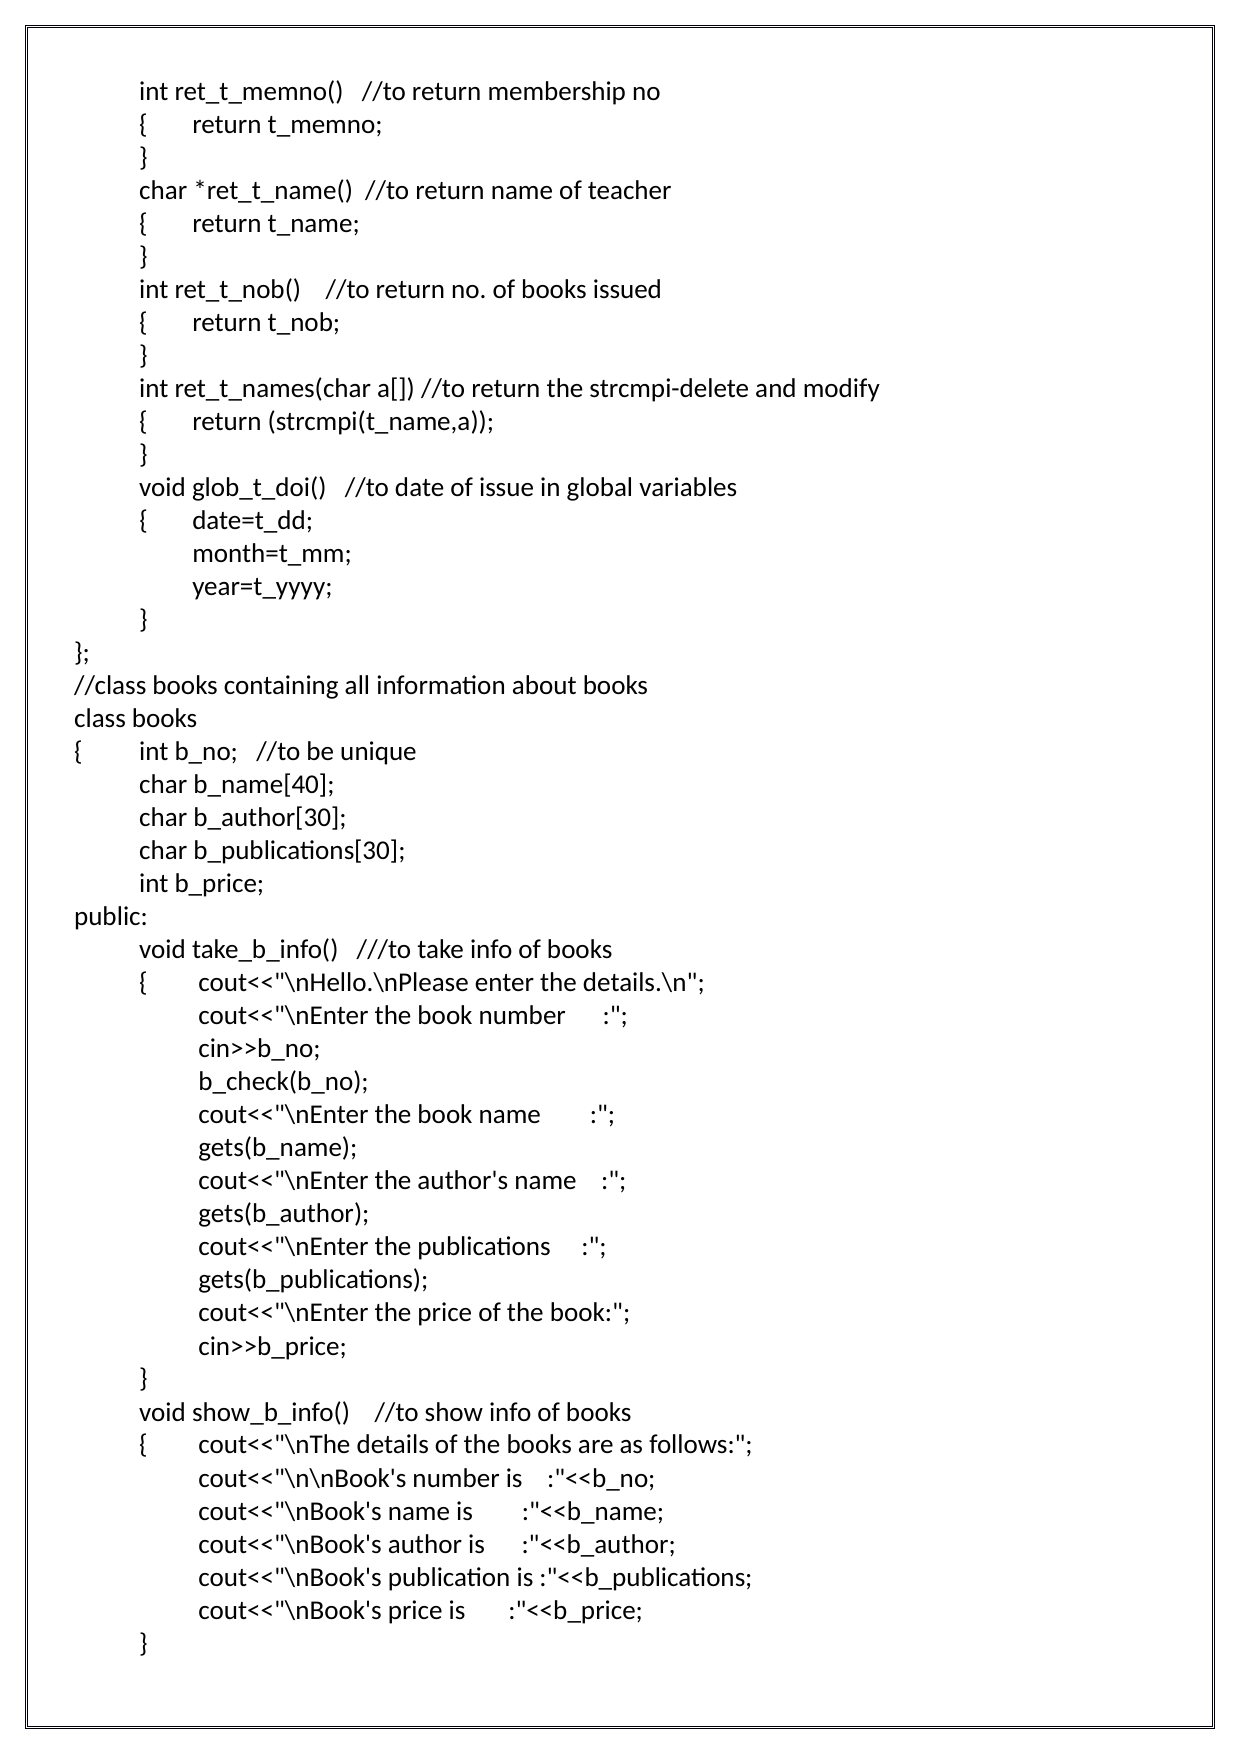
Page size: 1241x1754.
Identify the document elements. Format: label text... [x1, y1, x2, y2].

text int ret_t_nob() //to return no. of books issued [74, 272, 1181, 305]
text { date=t_dd; [74, 503, 1181, 536]
text { int b_no; //to be unique [74, 734, 1181, 767]
text void show_b_info() //to show info of books [74, 1395, 1181, 1428]
text int b_price; [74, 866, 1181, 899]
text int ret_t_names(char a[]) //to return the strcmpi-delete and modify [74, 371, 1181, 404]
text { return (strcmpi(t_name,a)); [74, 404, 1181, 437]
text cout<<"\nEnter the book number :"; [74, 998, 1181, 1031]
text { cout<<"\nHello.\nPlease enter the details.\n"; [74, 965, 1181, 998]
text } [74, 437, 1181, 470]
text { return t_memno; [74, 107, 1181, 140]
text char b_author[30]; [74, 800, 1181, 833]
text char b_publications[30]; [74, 833, 1181, 866]
text cout<<"\nEnter the book name :"; [74, 1097, 1181, 1131]
text { return t_name; [74, 206, 1181, 239]
text { return t_nob; [74, 305, 1181, 338]
text cout<<"\nBook's publication is :"<<b_publications; [74, 1560, 1181, 1593]
text } [74, 602, 1181, 635]
text cout<<"\nBook's name is :"<<b_name; [74, 1494, 1181, 1527]
text year=t_yyyy; [74, 569, 1181, 602]
text } [74, 140, 1181, 173]
text } [74, 1362, 1181, 1395]
text cout<<"\nEnter the author's name :"; [74, 1163, 1181, 1197]
text month=t_mm; [74, 536, 1181, 569]
text gets(b_publications); [74, 1263, 1181, 1296]
text cout<<"\n\nBook's number is :"<<b_no; [74, 1461, 1181, 1494]
text cin>>b_no; [74, 1031, 1181, 1064]
text void glob_t_doi() //to date of issue in global variables [74, 470, 1181, 503]
text cout<<"\nEnter the publications :"; [74, 1229, 1181, 1263]
text int ret_t_memno() //to return membership no [74, 74, 1181, 107]
text }; [74, 635, 1181, 668]
text { cout<<"\nThe details of the books are as follows:"; [74, 1428, 1181, 1461]
text cout<<"\nBook's author is :"<<b_author; [74, 1527, 1181, 1560]
text } [74, 1626, 1181, 1659]
text char b_name[40]; [74, 767, 1181, 800]
text cout<<"\nEnter the price of the book:"; [74, 1296, 1181, 1329]
text gets(b_author); [74, 1197, 1181, 1229]
text class books [74, 701, 1181, 734]
text public: [74, 899, 1181, 932]
text gets(b_name); [74, 1131, 1181, 1163]
text char *ret_t_name() //to return name of teacher [74, 173, 1181, 206]
text } [74, 239, 1181, 272]
text cin>>b_price; [74, 1329, 1181, 1362]
text cout<<"\nBook's price is :"<<b_price; [74, 1593, 1181, 1626]
text //class books containing all information about books [74, 668, 1181, 701]
text b_check(b_no); [74, 1064, 1181, 1097]
text void take_b_info() ///to take info of books [74, 932, 1181, 965]
text } [74, 338, 1181, 371]
